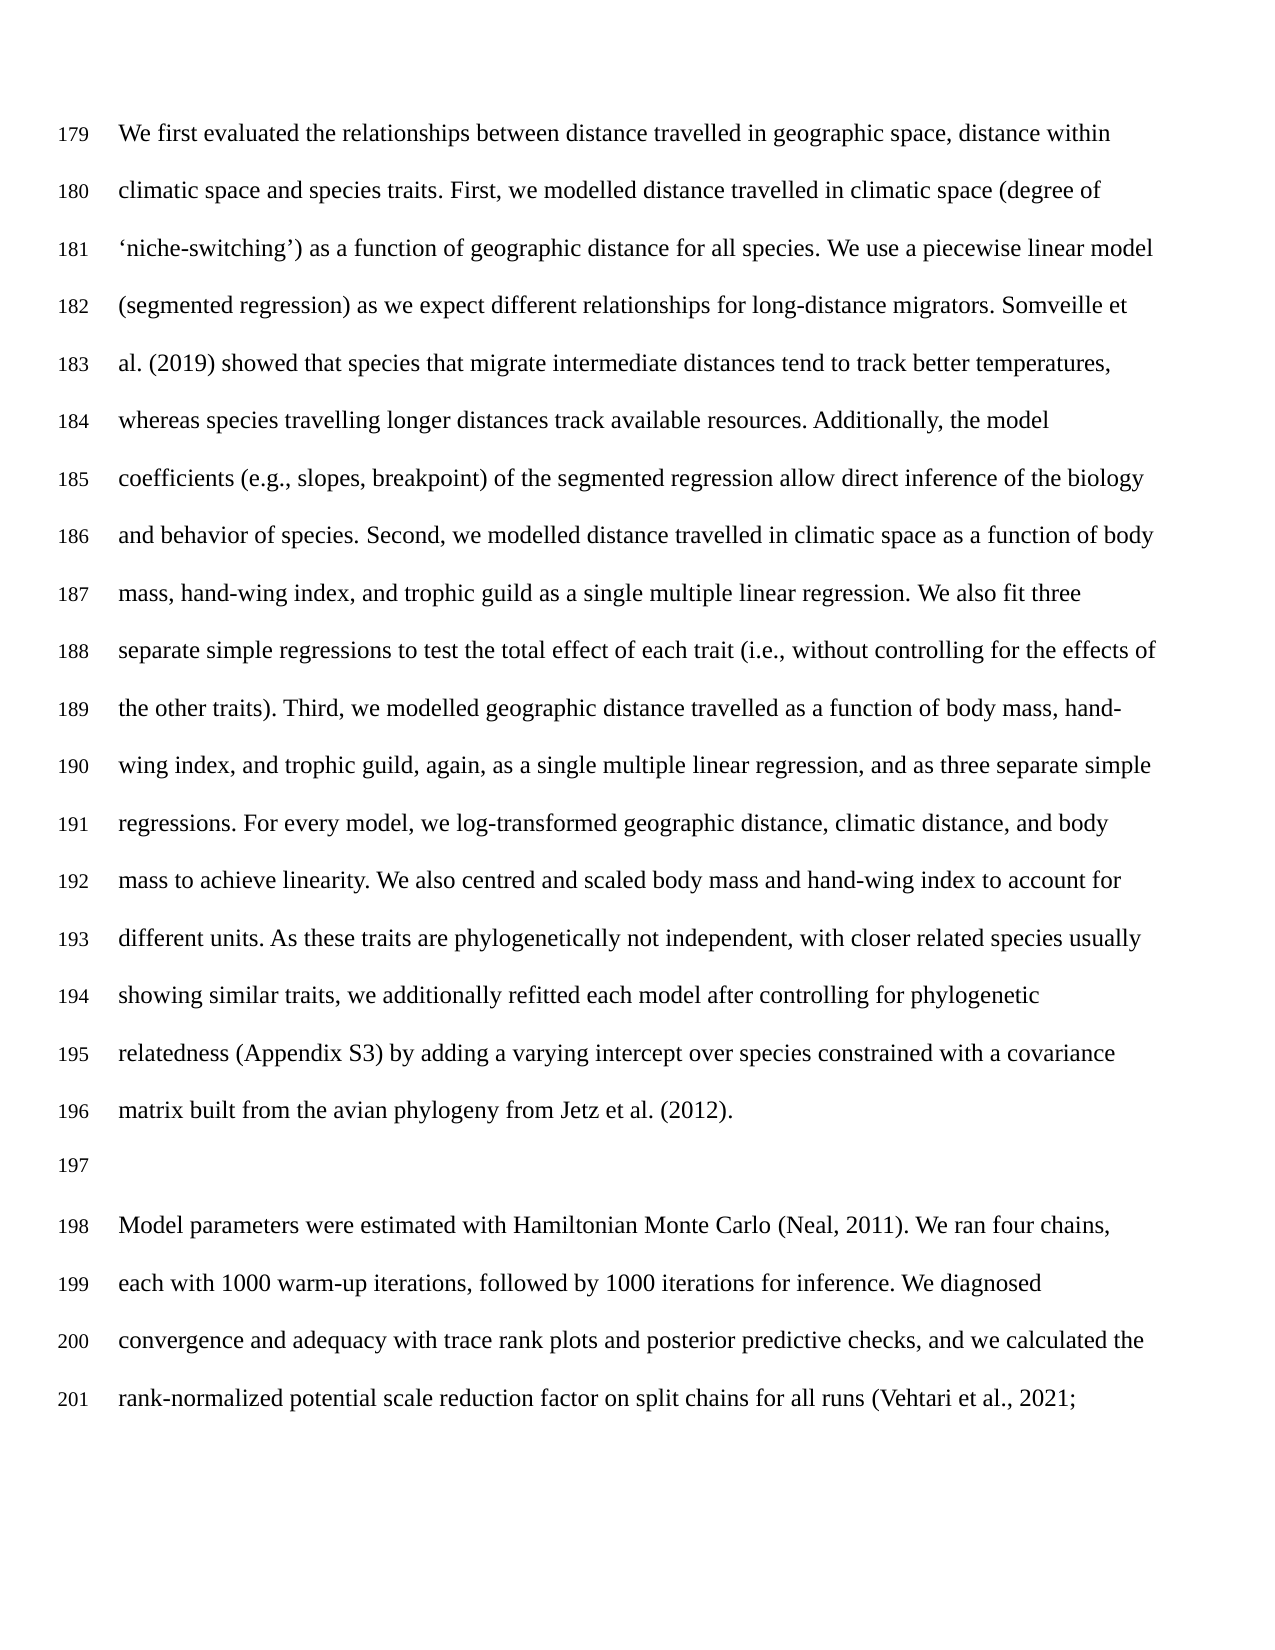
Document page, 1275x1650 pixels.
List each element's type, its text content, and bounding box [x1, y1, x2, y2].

text We first evaluated the relationships between distance travelled in geographic space, distance within climatic space and species traits. First, we modelled distance travelled in climatic space (degree of ‘niche-switching’) as a function of geographic distance for all species. We use a piecewise linear model (segmented regression) as we expect different relationships for long-distance migrators. Somveille et al. (2019) showed that species that migrate intermediate distances tend to track better temperatures, whereas species travelling longer distances track available resources. Additionally, the model coefficients (e.g., slopes, breakpoint) of the segmented regression allow direct inference of the biology and behavior of species. Second, we modelled distance travelled in climatic space as a function of body mass, hand-wing index, and trophic guild as a single multiple linear regression. We also fit three separate simple regressions to test the total effect of each trait (i.e., without controlling for the effects of the other traits). Third, we modelled geographic distance travelled as a function of body mass, hand-wing index, and trophic guild, again, as a single multiple linear regression, and as three separate simple regressions. For every model, we log-transformed geographic distance, climatic distance, and body mass to achieve linearity. We also centred and scaled body mass and hand-wing index to account for different units. As these traits are phylogenetically not independent, with closer related species usually showing similar traits, we additionally refitted each model after controlling for phylogenetic relatedness (Appendix S3) by adding a varying intercept over species constrained with a covariance matrix built from the avian phylogeny from Jetz et al. (2012). [118, 118, 1157, 1124]
text Model parameters were estimated with Hamiltonian Monte Carlo (Neal, 2011). We ran four chains, each with 1000 warm-up iterations, followed by 1000 iterations for inference. We diagnosed convergence and adequacy with trace rank plots and posterior predictive checks, and we calculated the rank-normalized potential scale reduction factor on split chains for all runs (Vehtari et al., 2021; [118, 1211, 1157, 1412]
